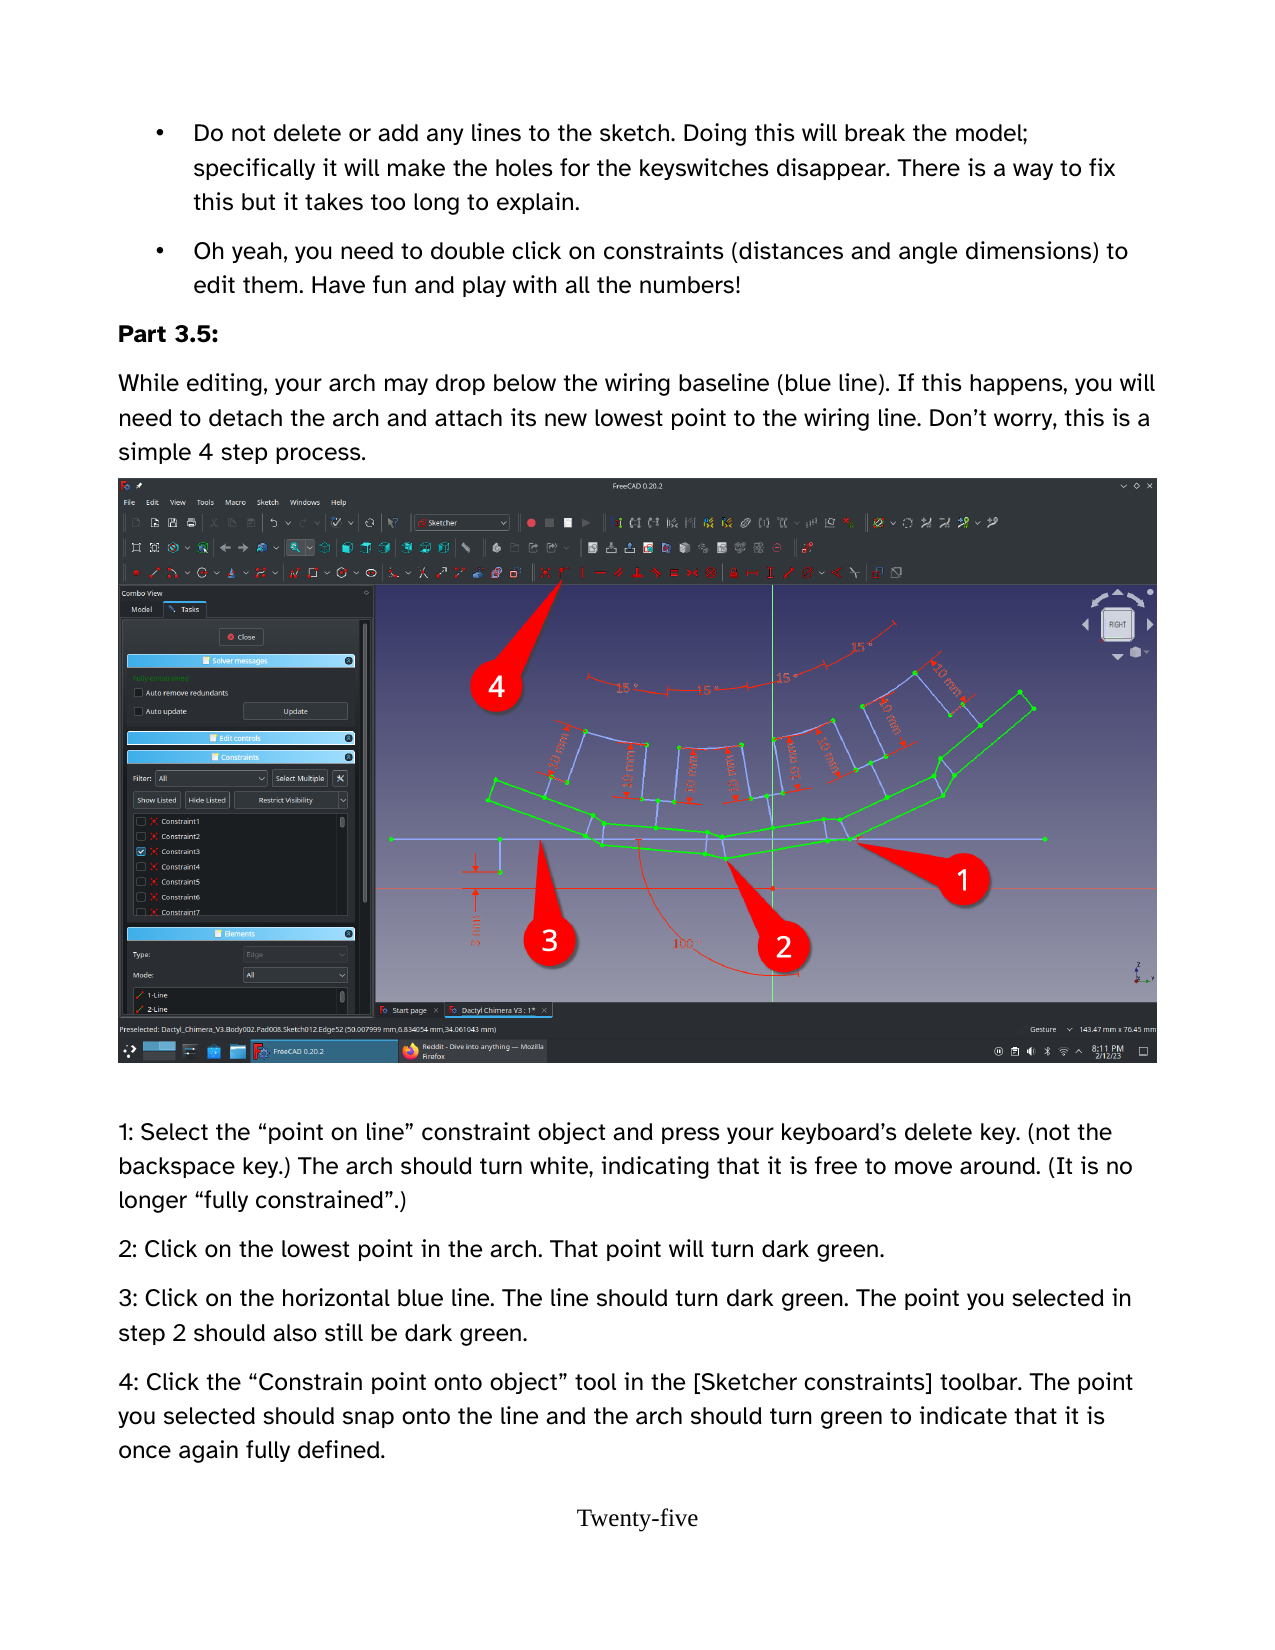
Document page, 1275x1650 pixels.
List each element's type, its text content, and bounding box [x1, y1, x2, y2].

list Do not delete or add any lines to the sketch. Doing this will break the model; specifically it will make the holes for the keyswitches disappear. There is a way to fix this but it takes too long to explain. [156, 118, 1157, 217]
picture [118, 478, 1157, 1063]
text 3: Click on the horizontal blue line. The line should turn dark green. The point you selected in step 2 should also still be dark green. [118, 1283, 1157, 1347]
text 2: Click on the lowest point in the arch. That point will turn dark green. [118, 1234, 1157, 1264]
text Part 3.5: [118, 319, 1157, 349]
text While editing, your arch may drop below the wiring baseline (blue line). If this happens, you will need to detach the arch and attach its new lowest point to the wiring line. Don’t worry, this is a simple 4 step process. [118, 368, 1157, 467]
text 1: Select the “point on line” constraint object and press your keyboard’s delete key. (not the backspace key.) The arch should turn white, indicating that it is free to move around. (It is no longer “fully constrained”.) [118, 1116, 1157, 1215]
list Oh yeah, you need to double click on constraints (distances and angle dimensions) to edit them. Have fun and play with all the numbers! [156, 236, 1157, 300]
text 4: Click the “Constrain point onto object” tool in the [Sketcher constraints] toolbar. The point you selected should snap onto the line and the arch should turn green to indicate that it is once again fully defined. [118, 1366, 1157, 1465]
